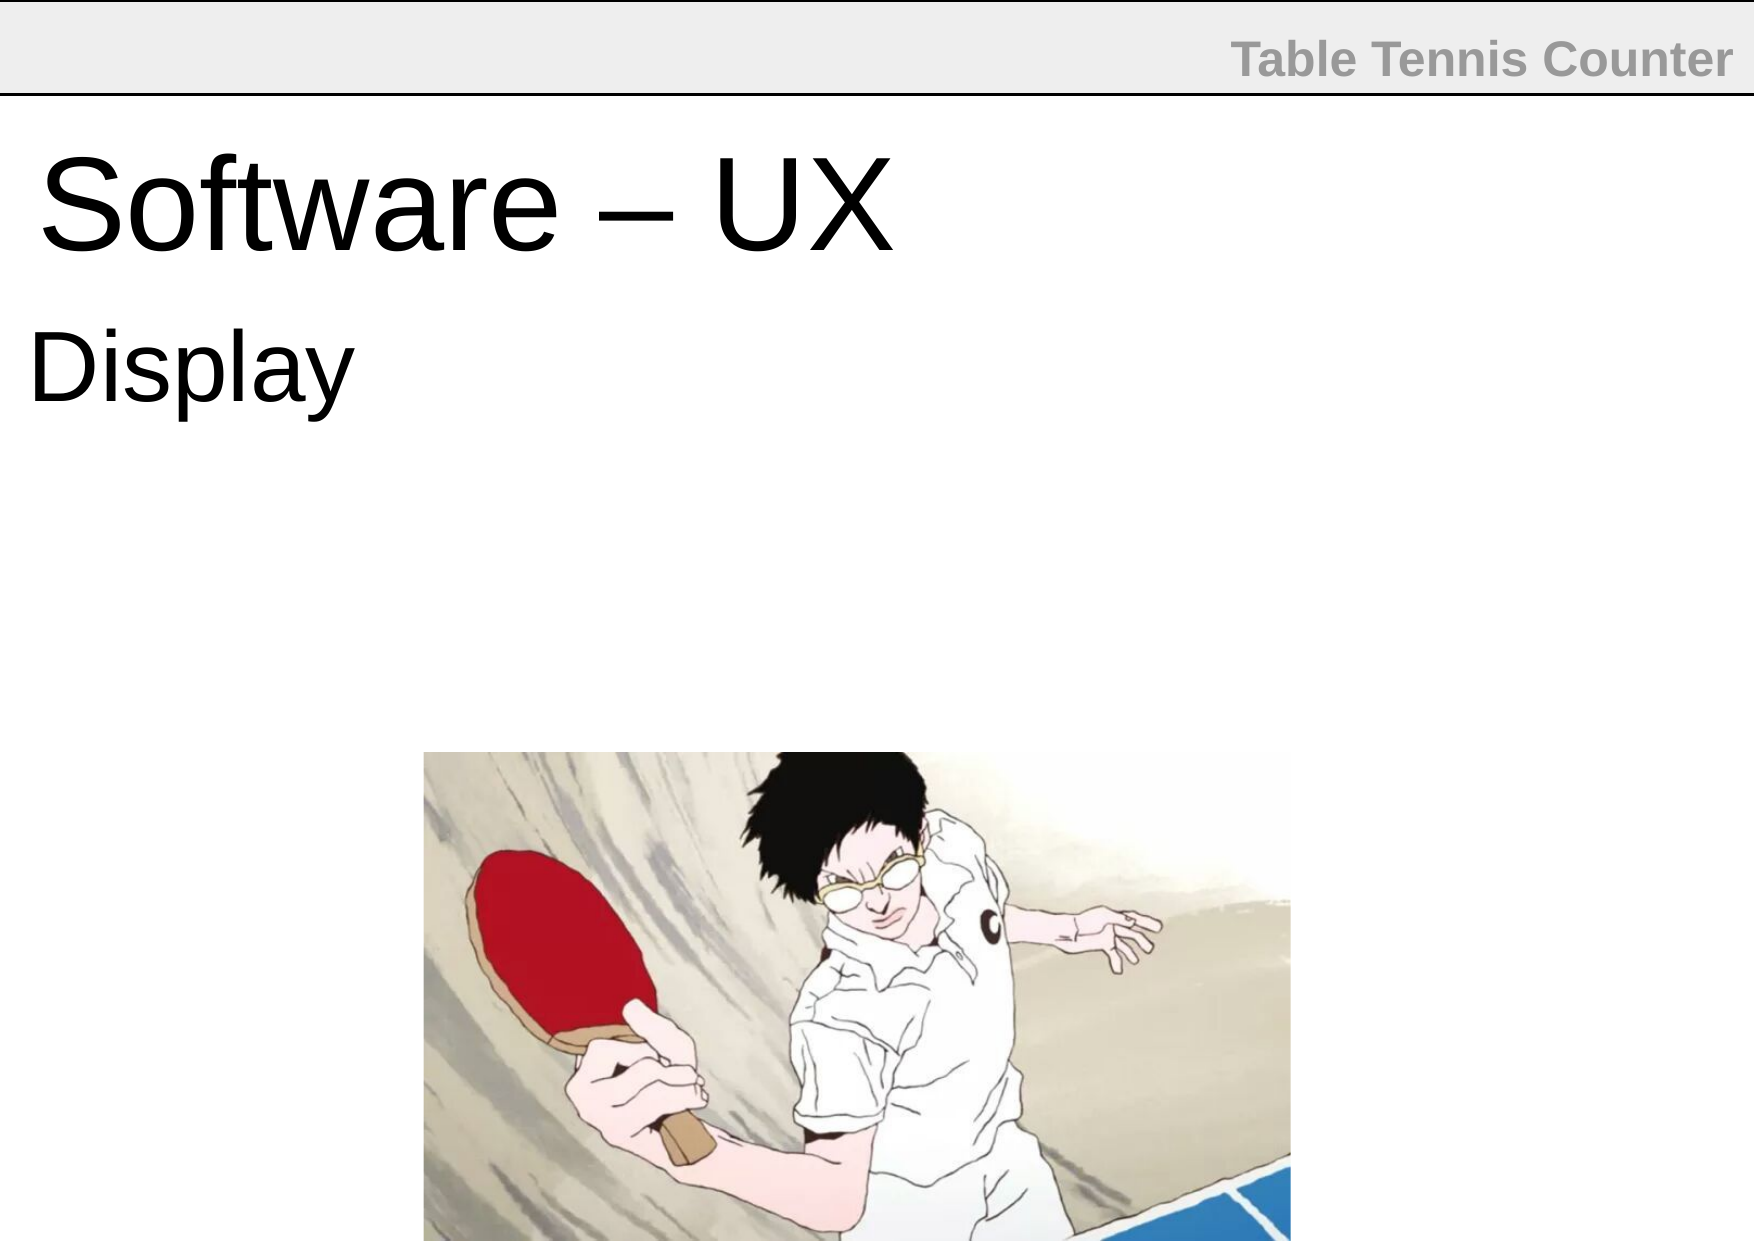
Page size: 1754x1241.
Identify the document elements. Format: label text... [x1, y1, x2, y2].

picture [423, 752, 1291, 1241]
text Display [0, 308, 1754, 423]
text Software – UX [0, 126, 1754, 279]
